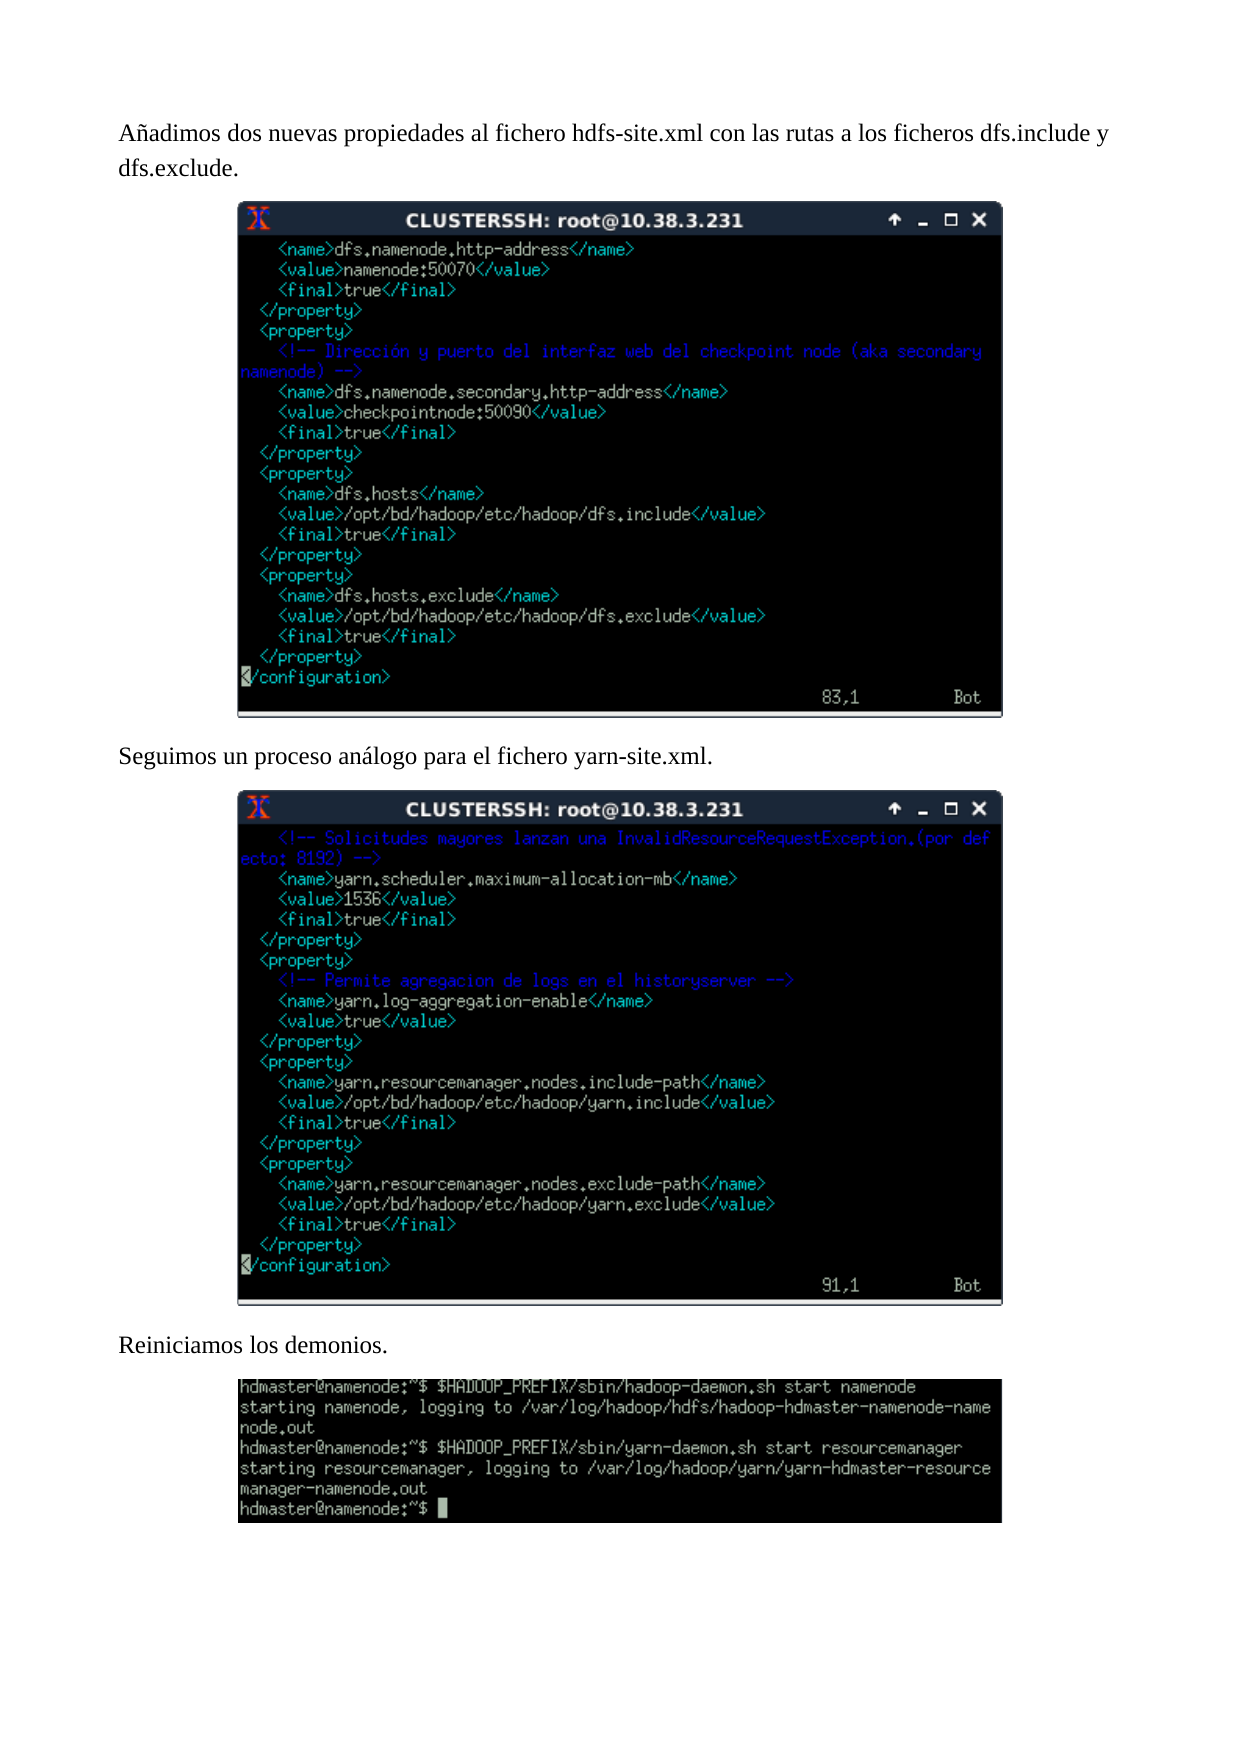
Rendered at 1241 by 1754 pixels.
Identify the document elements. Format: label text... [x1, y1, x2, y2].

text Añadimos dos nuevas propiedades al fichero hdfs-site.xml con las rutas a los ficheros dfs.include y dfs.exclude. [118, 118, 1122, 181]
text Seguimos un proceso análogo para el fichero yarn-site.xml. [118, 741, 1122, 770]
picture [238, 1379, 1003, 1523]
picture [237, 790, 1003, 1306]
picture [237, 201, 1003, 718]
text Reiniciamos los demonios. [118, 1330, 1122, 1359]
